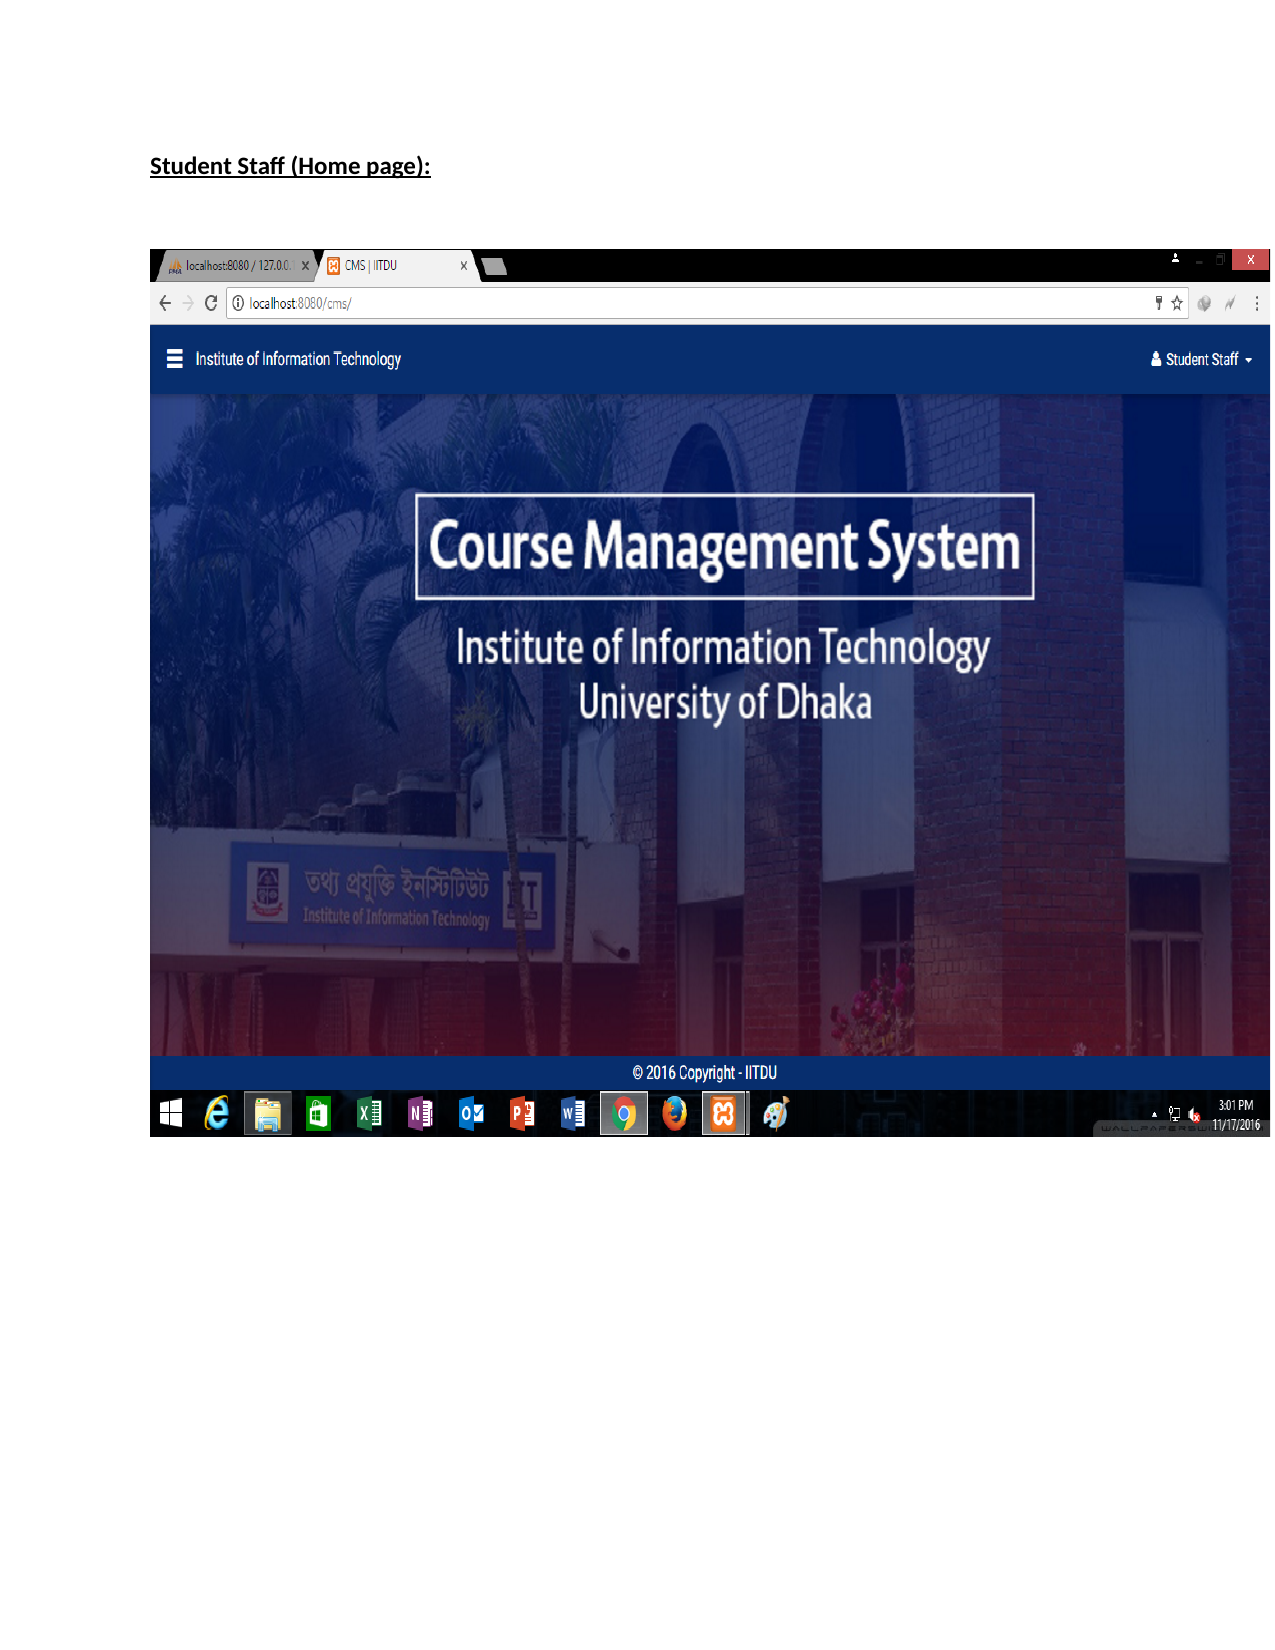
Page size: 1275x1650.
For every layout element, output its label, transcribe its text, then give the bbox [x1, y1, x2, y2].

text Student Staff (Home page): [150, 150, 1125, 181]
picture [150, 249, 1271, 1137]
